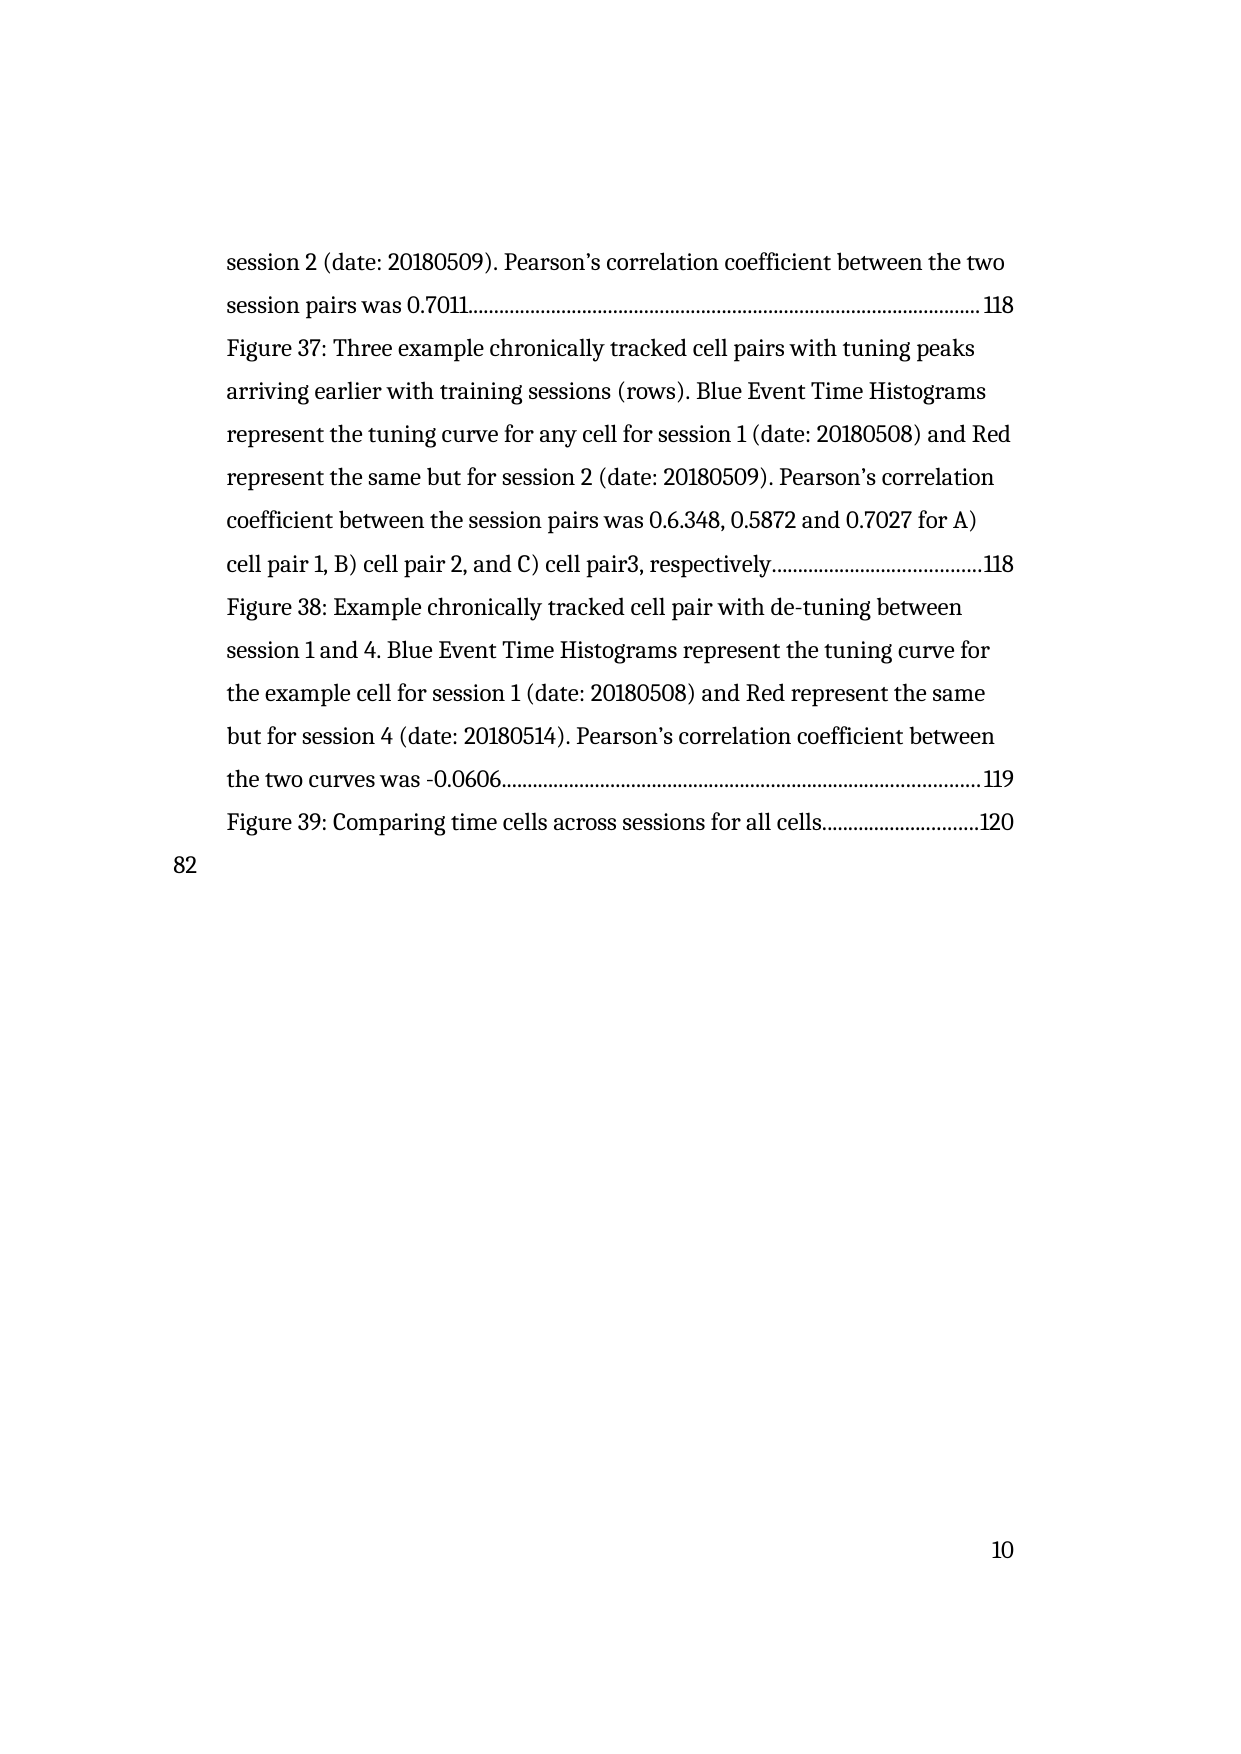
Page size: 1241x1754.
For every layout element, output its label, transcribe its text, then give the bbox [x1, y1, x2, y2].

text Figure 36: Same/similar tuning across session 1 and session 2 for this example time cell. Blue Event Time Histograms represent the tuning curve for the cell for session 1 (date: 20180508) and Red represent the same but for session 2 (date: 20180509). Pearson’s correlation coefficient between the two session pairs was 0.7011. 118 [226, 248, 1014, 319]
text Figure 38: Example chronically tracked cell pair with de-tuning between session 1 and 4. Blue Event Time Histograms represent the tuning curve for the example cell for session 1 (date: 20180508) and Red represent the same but for session 4 (date: 20180514). Pearson’s correlation coefficient between the two curves was -0.0606. 119 [226, 593, 1014, 794]
text Figure 39: Comparing time cells across sessions for all cells. 120 [226, 808, 1014, 837]
text Figure 37: Three example chronically tracked cell pairs with tuning peaks arriving earlier with training sessions (rows). Blue Event Time Histograms represent the tuning curve for any cell for session 1 (date: 20180508) and Red represent the same but for session 2 (date: 20180509). Pearson’s correlation coefficient between the session pairs was 0.6.348, 0.5872 and 0.7027 for A) cell pair 1, B) cell pair 2, and C) cell pair3, respectively. 118 [226, 334, 1014, 578]
